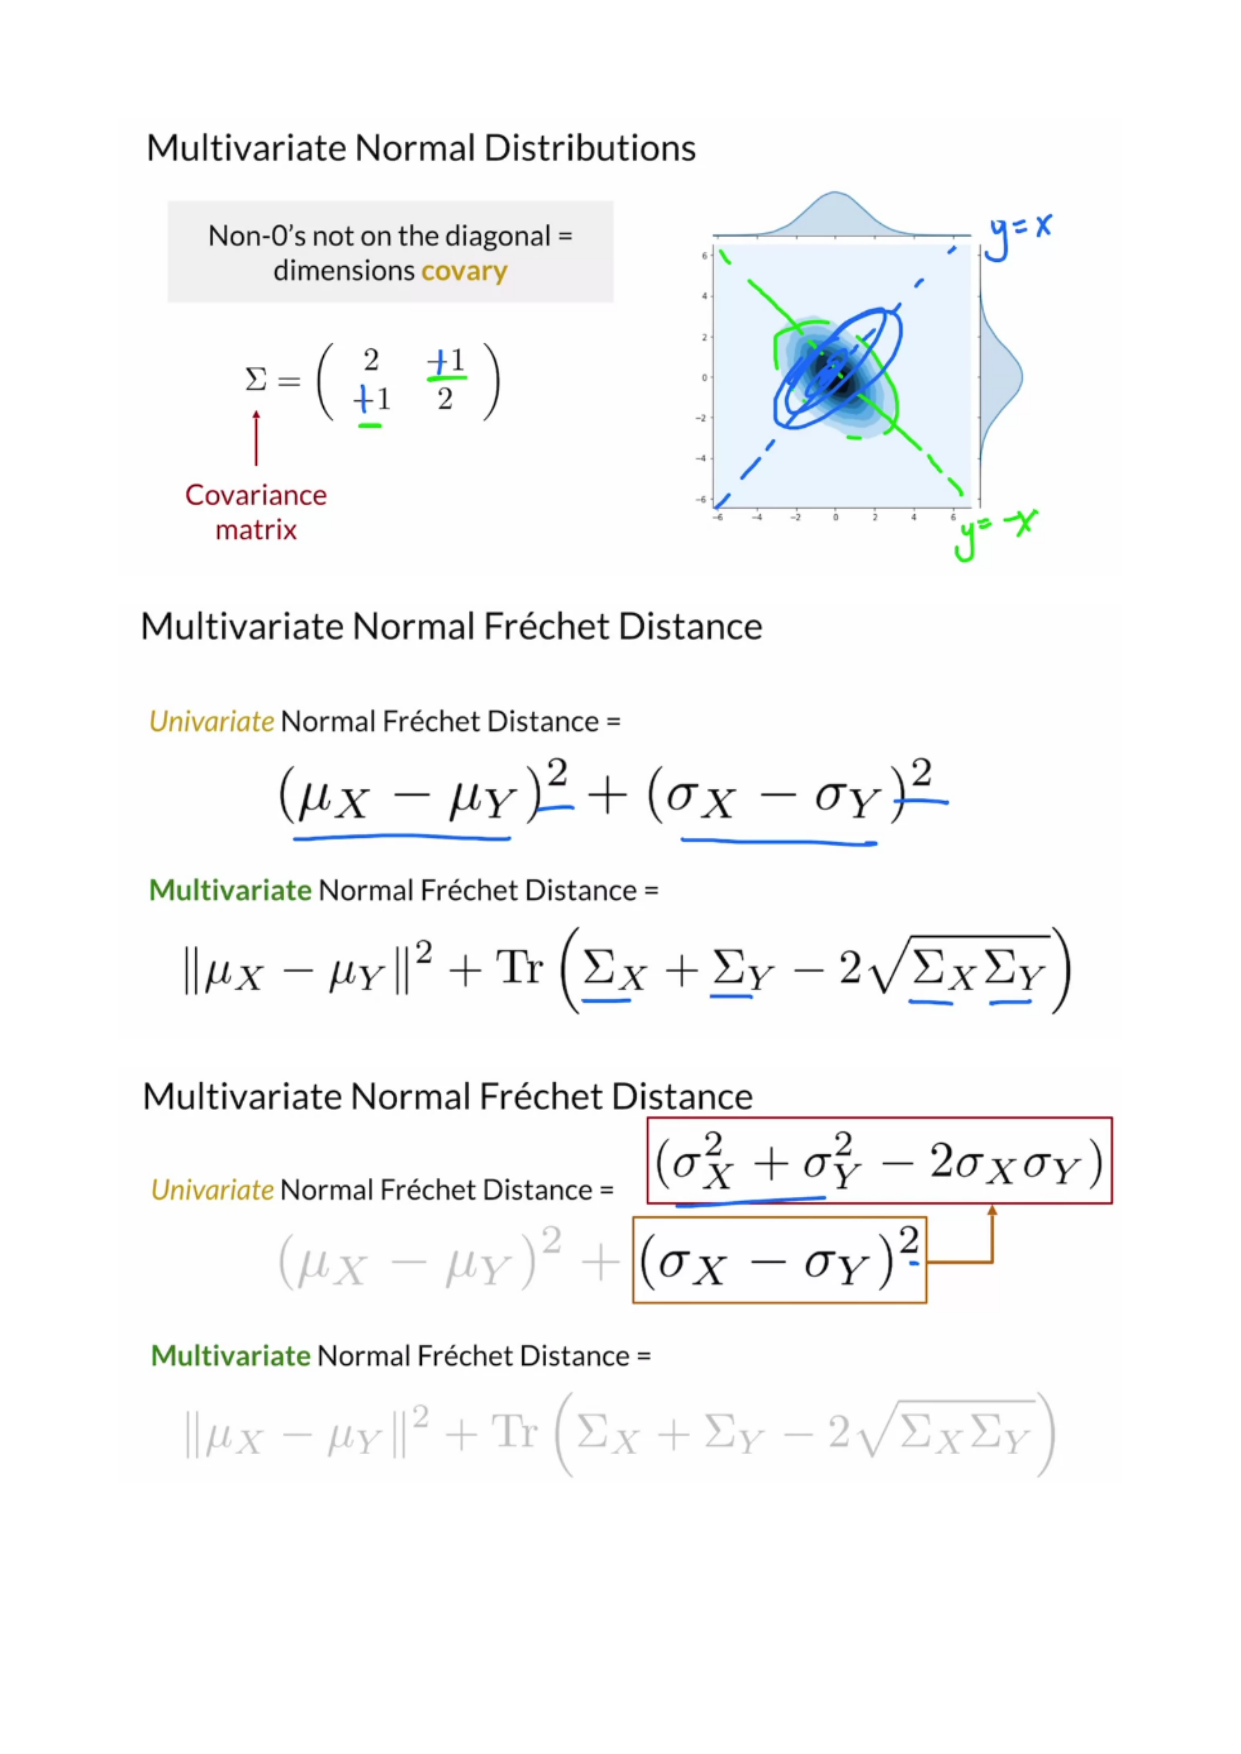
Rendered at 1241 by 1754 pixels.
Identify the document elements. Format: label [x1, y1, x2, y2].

picture [118, 118, 1123, 576]
picture [118, 1067, 1123, 1483]
picture [118, 604, 1123, 1039]
